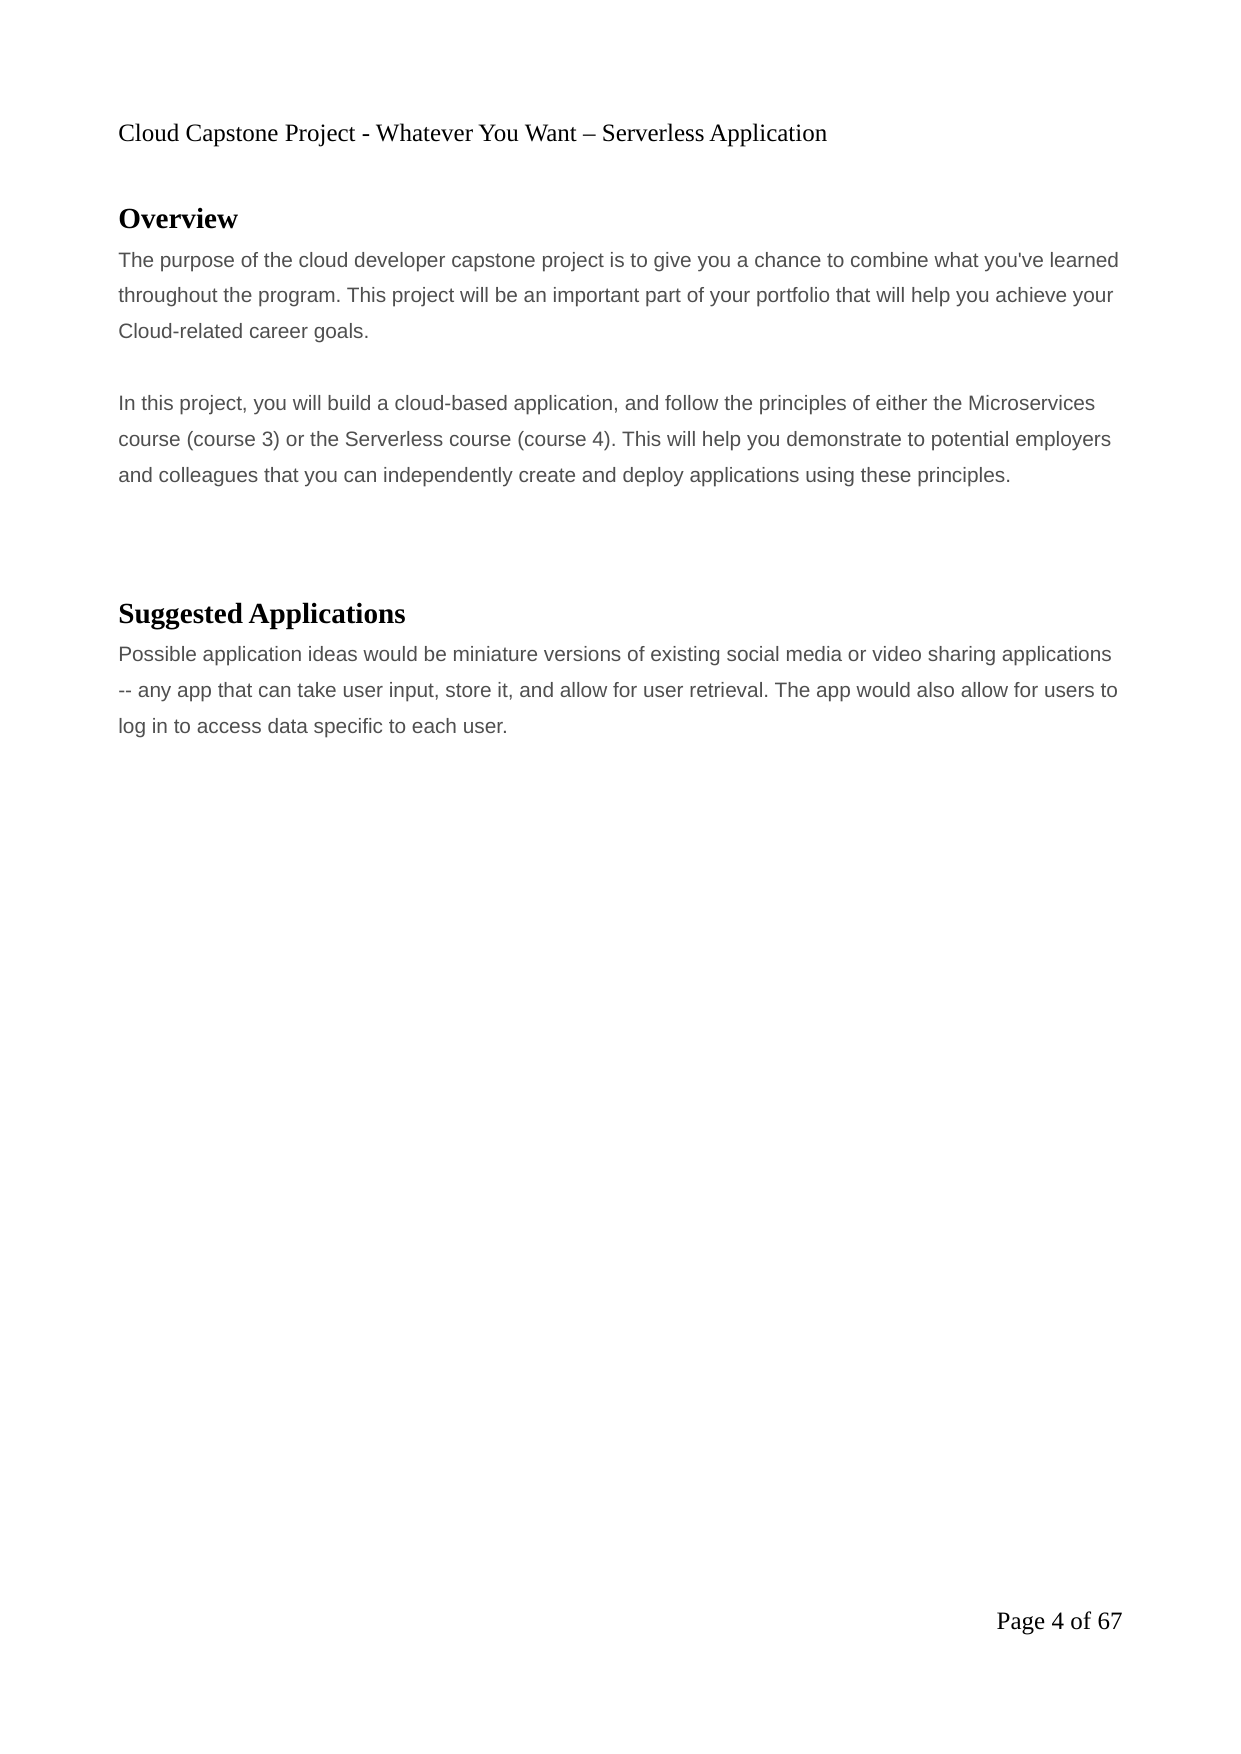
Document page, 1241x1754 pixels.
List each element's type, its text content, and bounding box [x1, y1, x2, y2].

text Possible application ideas would be miniature versions of existing social media or video sharing applications -- any app that can take user input, store it, and allow for user retrieval. The app would also allow for users to log in to access data specific to each user. [118, 642, 1122, 738]
subtitle Overview [118, 201, 1122, 235]
text The purpose of the cloud developer capstone project is to give you a chance to combine what you've learned throughout the program. This project will be an important part of your portfolio that will help you achieve your Cloud-related career goals. [118, 247, 1122, 343]
subtitle Suggested Applications [118, 596, 1122, 629]
text In this project, you will build a cloud-based application, and follow the principles of either the Microservices course (course 3) or the Serverless course (course 4). This will help you demonstrate to potential employers and colleagues that you can independently create and deploy applications using these principles. [118, 391, 1122, 487]
